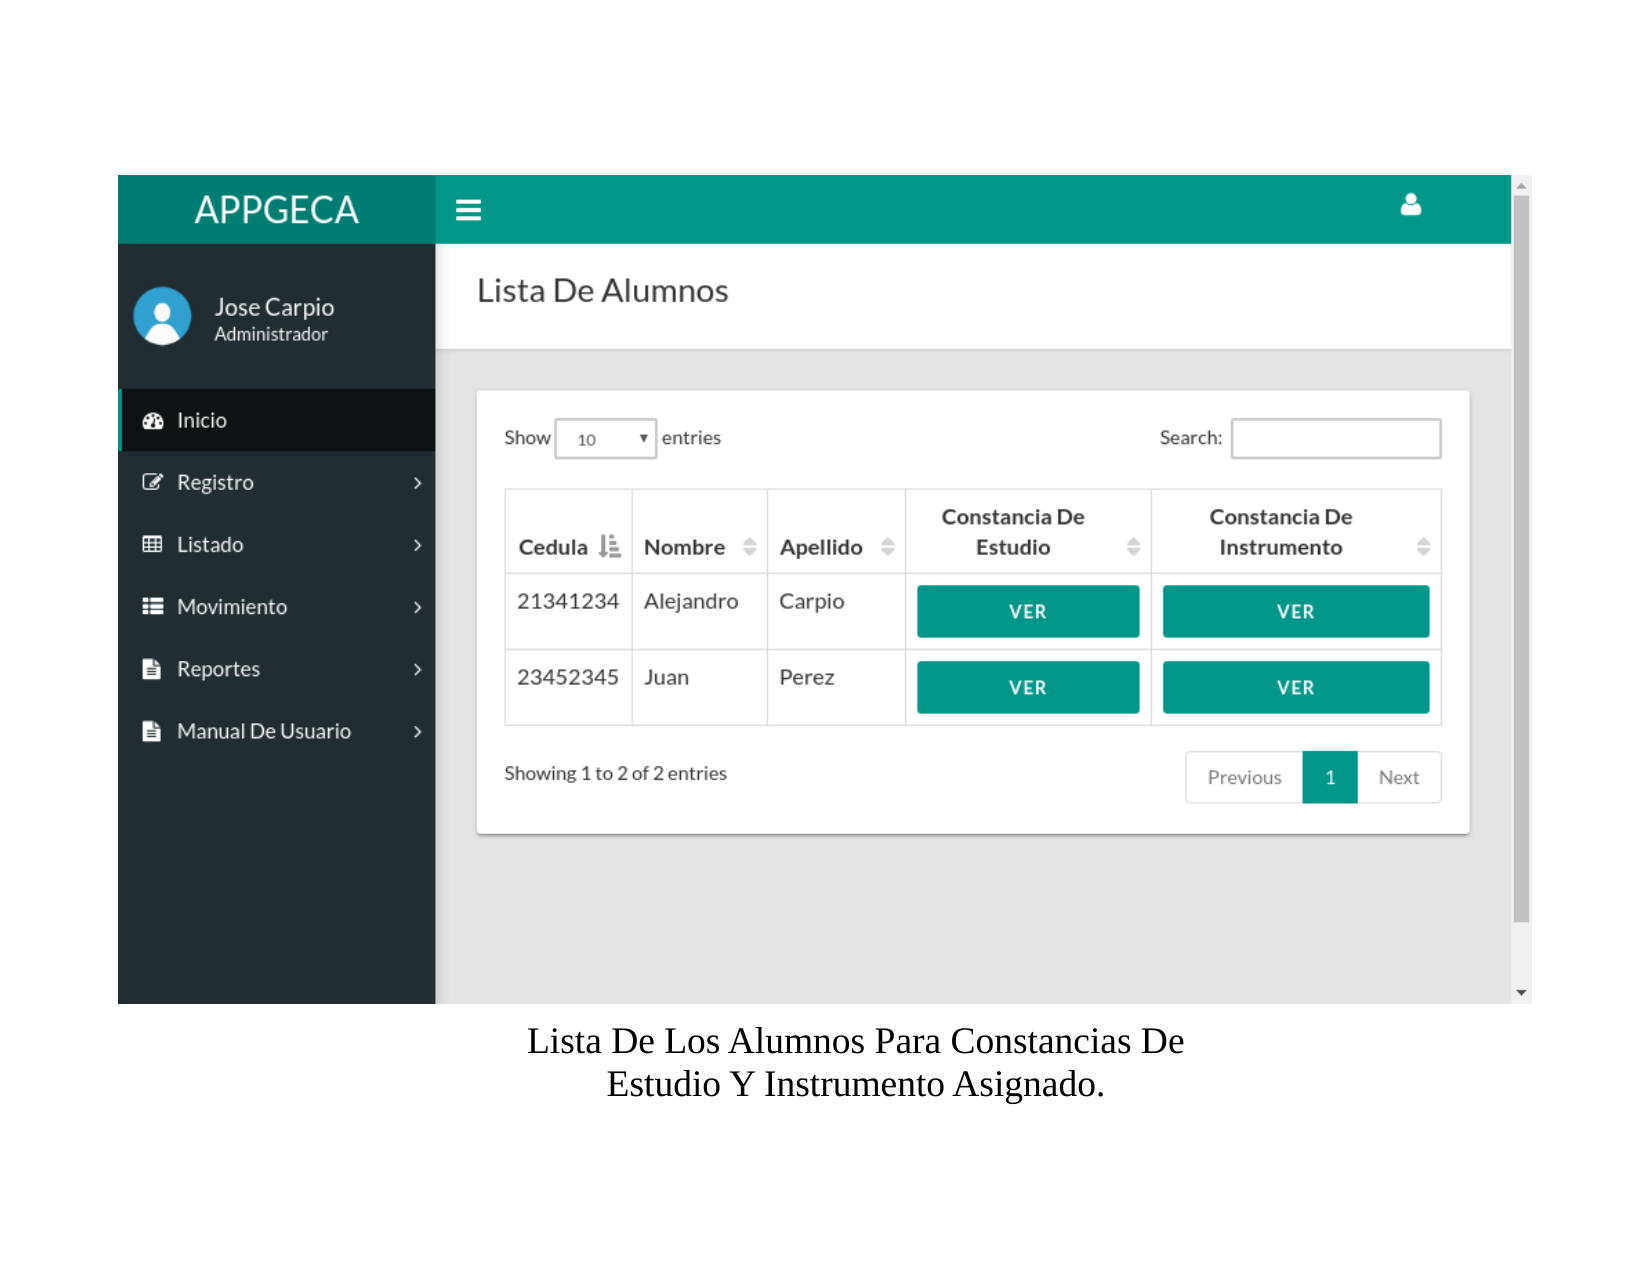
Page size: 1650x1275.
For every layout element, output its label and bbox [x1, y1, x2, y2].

picture [118, 175, 1532, 1004]
